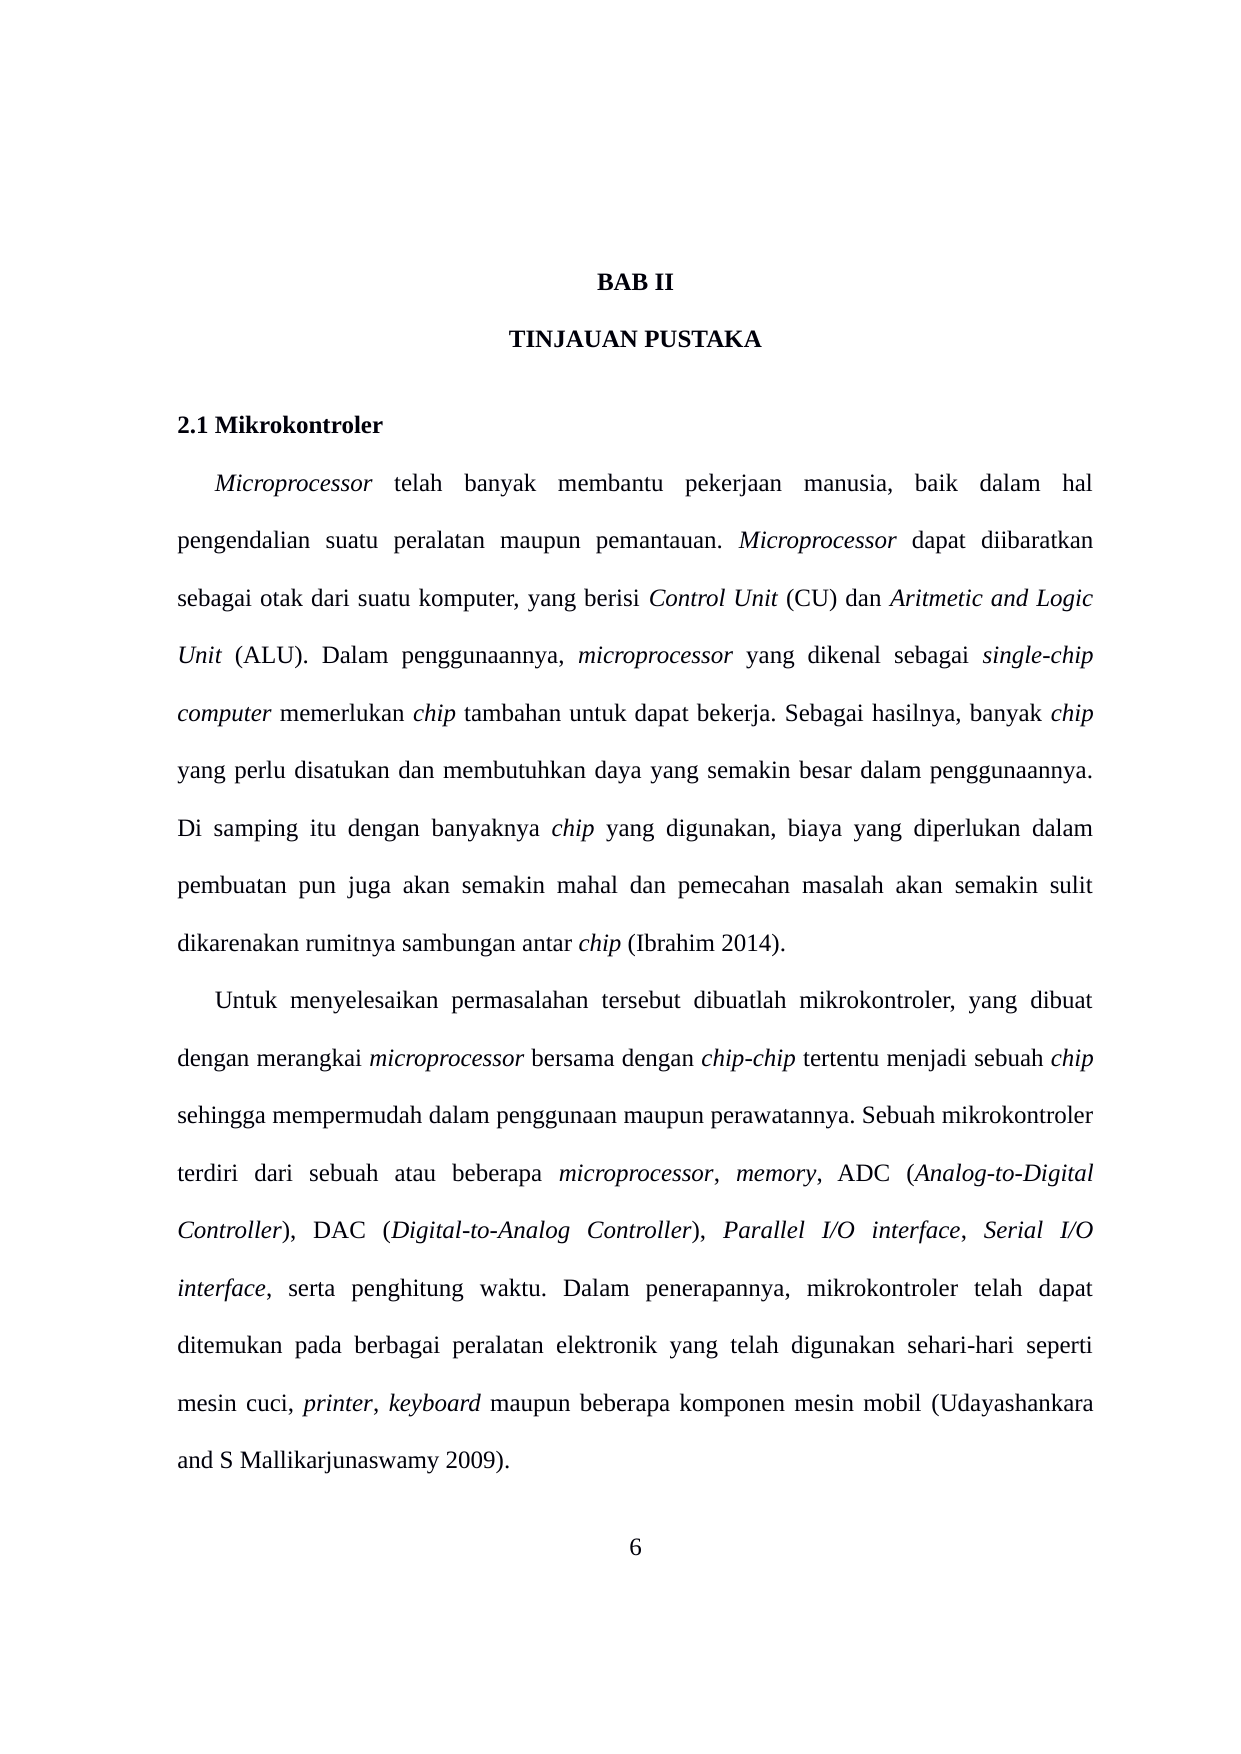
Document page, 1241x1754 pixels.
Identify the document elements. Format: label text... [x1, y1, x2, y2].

text Untuk menyelesaikan permasalahan tersebut dibuatlah mikrokontroler, yang dibuat dengan merangkai microprocessor bersama dengan chip-chip tertentu menjadi sebuah chip sehingga mempermudah dalam penggunaan maupun perawatannya. Sebuah mikrokontroler terdiri dari sebuah atau beberapa microprocessor, memory, ADC (Analog-to-Digital Controller), DAC (Digital-to-Analog Controller), Parallel I/O interface, Serial I/O interface, serta penghitung waktu. Dalam penerapannya, mikrokontroler telah dapat ditemukan pada berbagai peralatan elektronik yang telah digunakan sehari-hari seperti mesin cuci, printer, keyboard maupun beberapa komponen mesin mobil (Udayashankara and S Mallikarjunaswamy 2009)⁠. [177, 985, 1093, 1474]
subtitle BAB II TINJAUAN PUSTAKA [177, 267, 1093, 353]
subtitle 2.1 Mikrokontroler [177, 411, 1093, 439]
text Microprocessor telah banyak membantu pekerjaan manusia, baik dalam hal pengendalian suatu peralatan maupun pemantauan. Microprocessor dapat diibaratkan sebagai otak dari suatu komputer, yang berisi Control Unit (CU) dan Aritmetic and Logic Unit (ALU). Dalam penggunaannya, microprocessor yang dikenal sebagai single-chip computer memerlukan chip tambahan untuk dapat bekerja. Sebagai hasilnya, banyak chip yang perlu disatukan dan membutuhkan daya yang semakin besar dalam penggunaannya. Di samping itu dengan banyaknya chip yang digunakan, biaya yang diperlukan dalam pembuatan pun juga akan semakin mahal dan pemecahan masalah akan semakin sulit dikarenakan rumitnya sambungan antar chip (Ibrahim 2014)⁠. [177, 468, 1093, 957]
